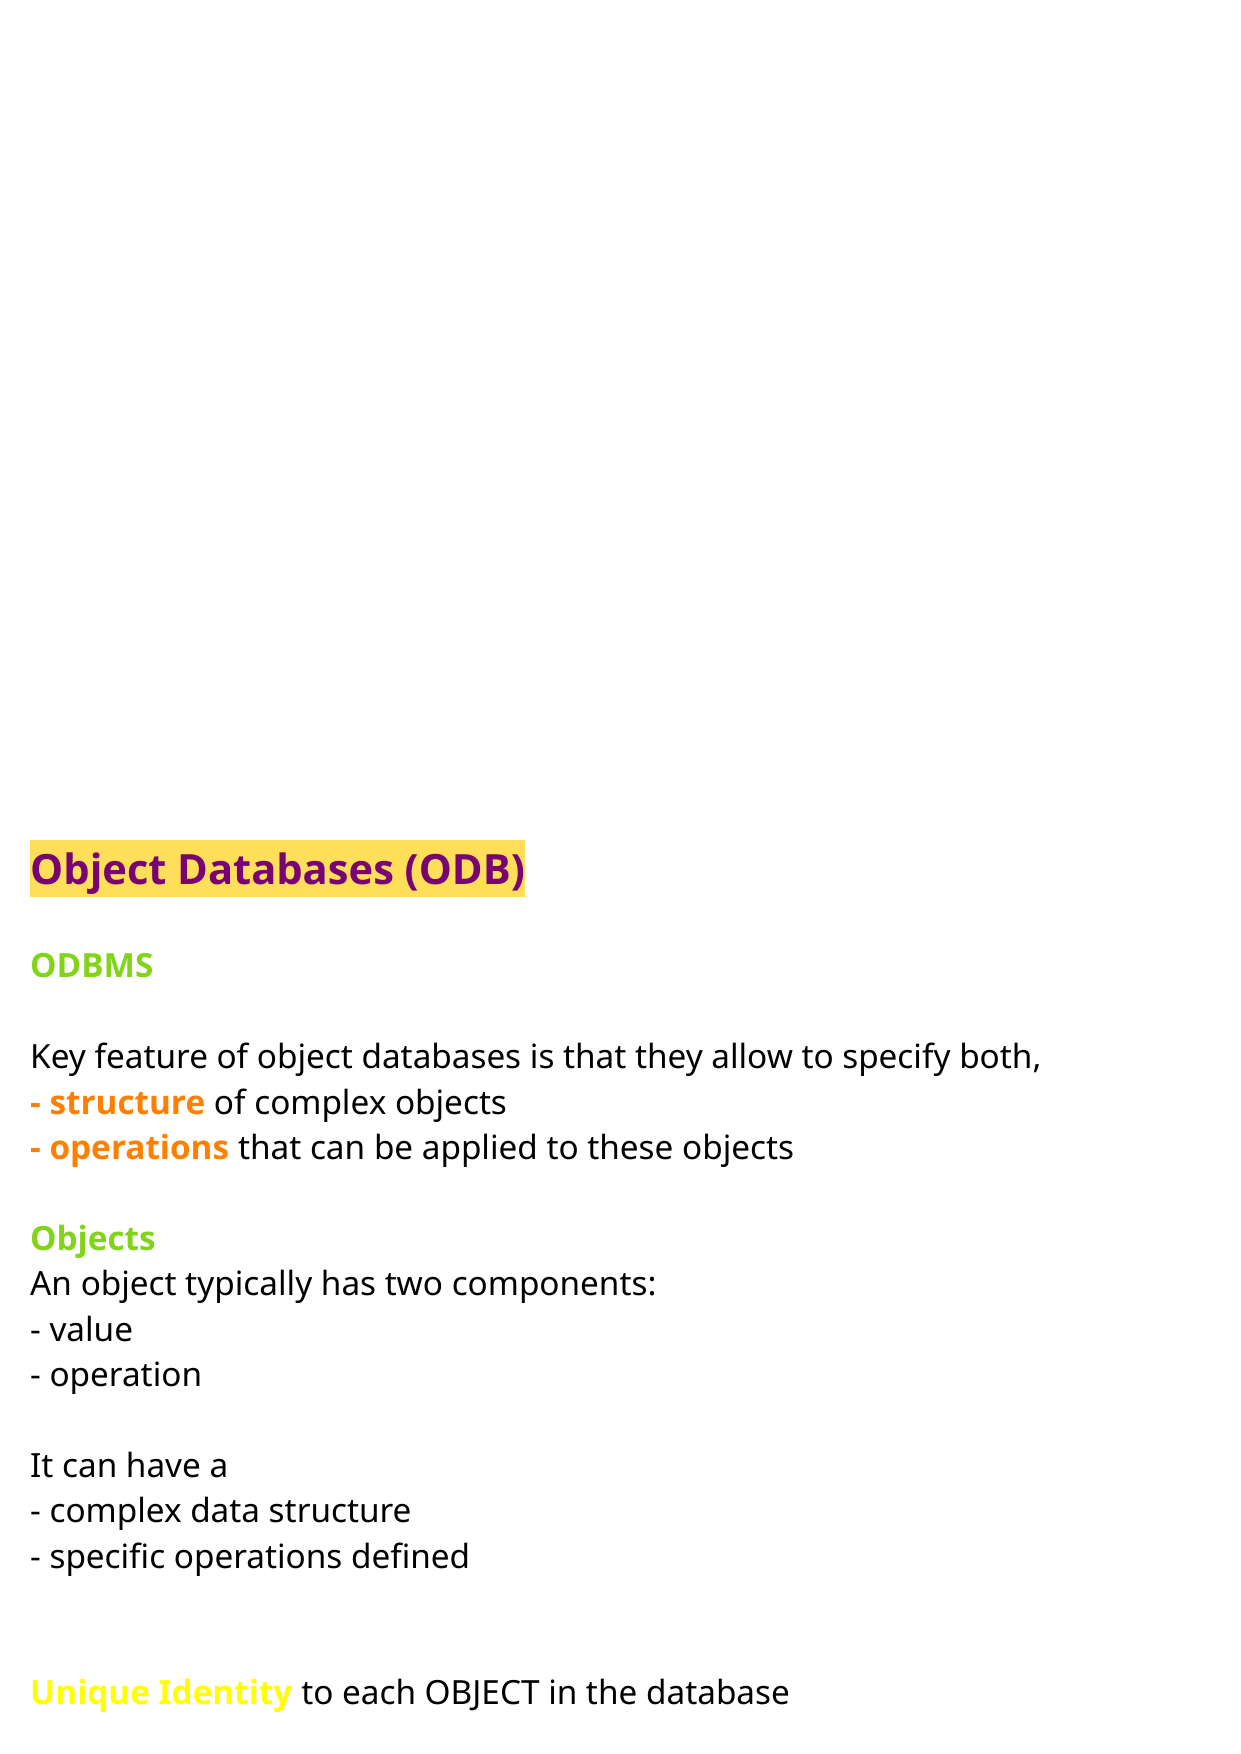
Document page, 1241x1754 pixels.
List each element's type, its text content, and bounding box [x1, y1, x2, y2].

subtitle Objects [30, 1215, 1211, 1260]
subtitle - specific operations defined [30, 1533, 1211, 1578]
subtitle Key feature of object databases is that they allow to specify both, [30, 1033, 1211, 1078]
subtitle - operation [30, 1351, 1211, 1396]
subtitle - value [30, 1306, 1211, 1351]
subtitle - complex data structure [30, 1487, 1211, 1533]
subtitle Object Databases (ODB) [30, 840, 1211, 897]
subtitle Unique Identity to each OBJECT in the database [30, 1669, 1211, 1714]
subtitle - operations that can be applied to these objects [30, 1124, 1211, 1169]
subtitle ODBMS [30, 942, 1211, 988]
subtitle An object typically has two components: [30, 1260, 1211, 1306]
subtitle - structure of complex objects [30, 1078, 1211, 1124]
subtitle It can have a [30, 1442, 1211, 1487]
